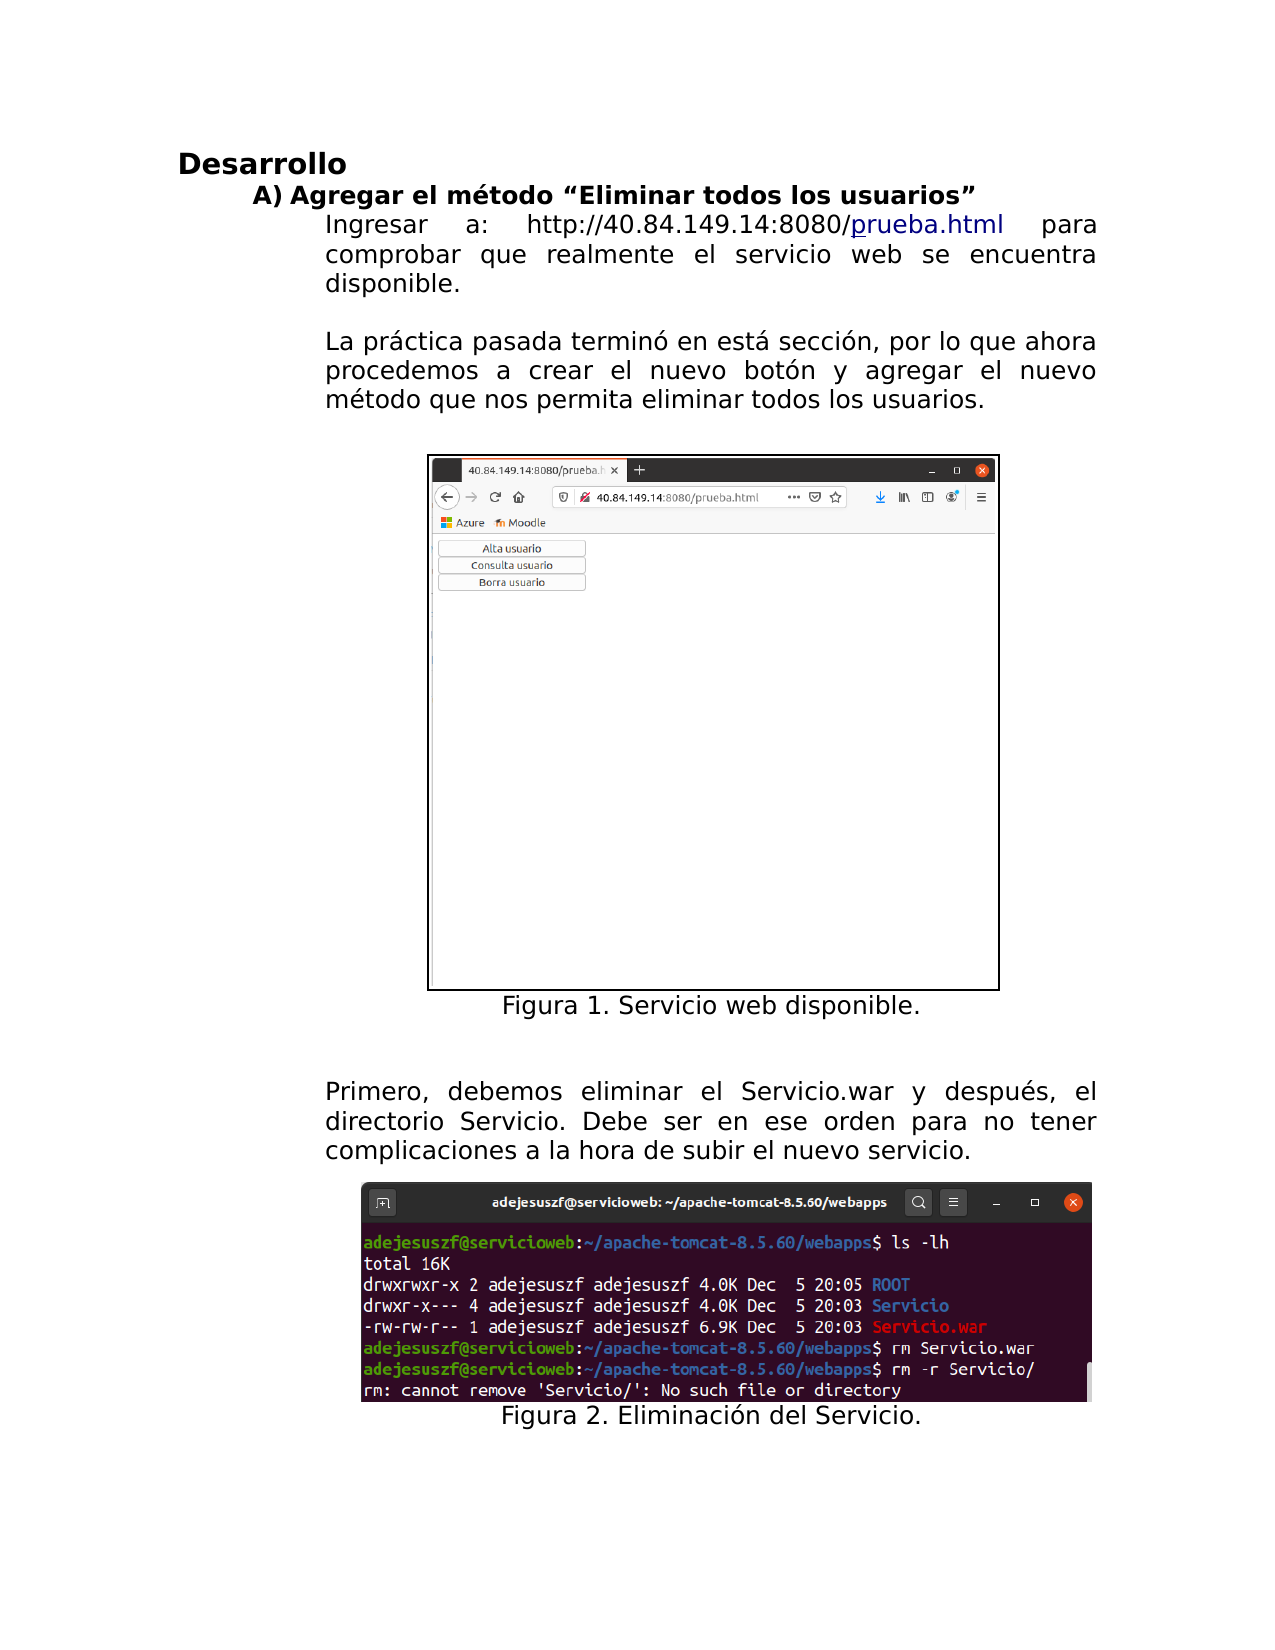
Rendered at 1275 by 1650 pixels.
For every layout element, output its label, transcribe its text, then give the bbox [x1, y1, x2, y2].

text Figura 2. Eliminación del Servicio. [325, 1165, 1098, 1430]
list Agregar el método “Eliminar todos los usuarios” [252, 182, 1098, 211]
text Primero, debemos eliminar el Servicio.war y después, el directorio Servicio. Debe ser en ese orden para no tener complicaciones a la hora de subir el nuevo servicio. [325, 1078, 1098, 1165]
text Ingresar a: http://40.84.149.14:8080/prueba.html para comprobar que realmente el servicio web se encuentra disponible. [325, 211, 1098, 298]
text La práctica pasada terminó en está sección, por lo que ahora procedemos a crear el nuevo botón y agregar el nuevo método que nos permita eliminar todos los usuarios. [325, 327, 1098, 415]
picture [862, 1182, 1092, 1402]
text Desarrollo [177, 148, 1098, 182]
picture [485, 458, 934, 986]
text Figura 1. Servicio web disponible. [325, 444, 1098, 1020]
